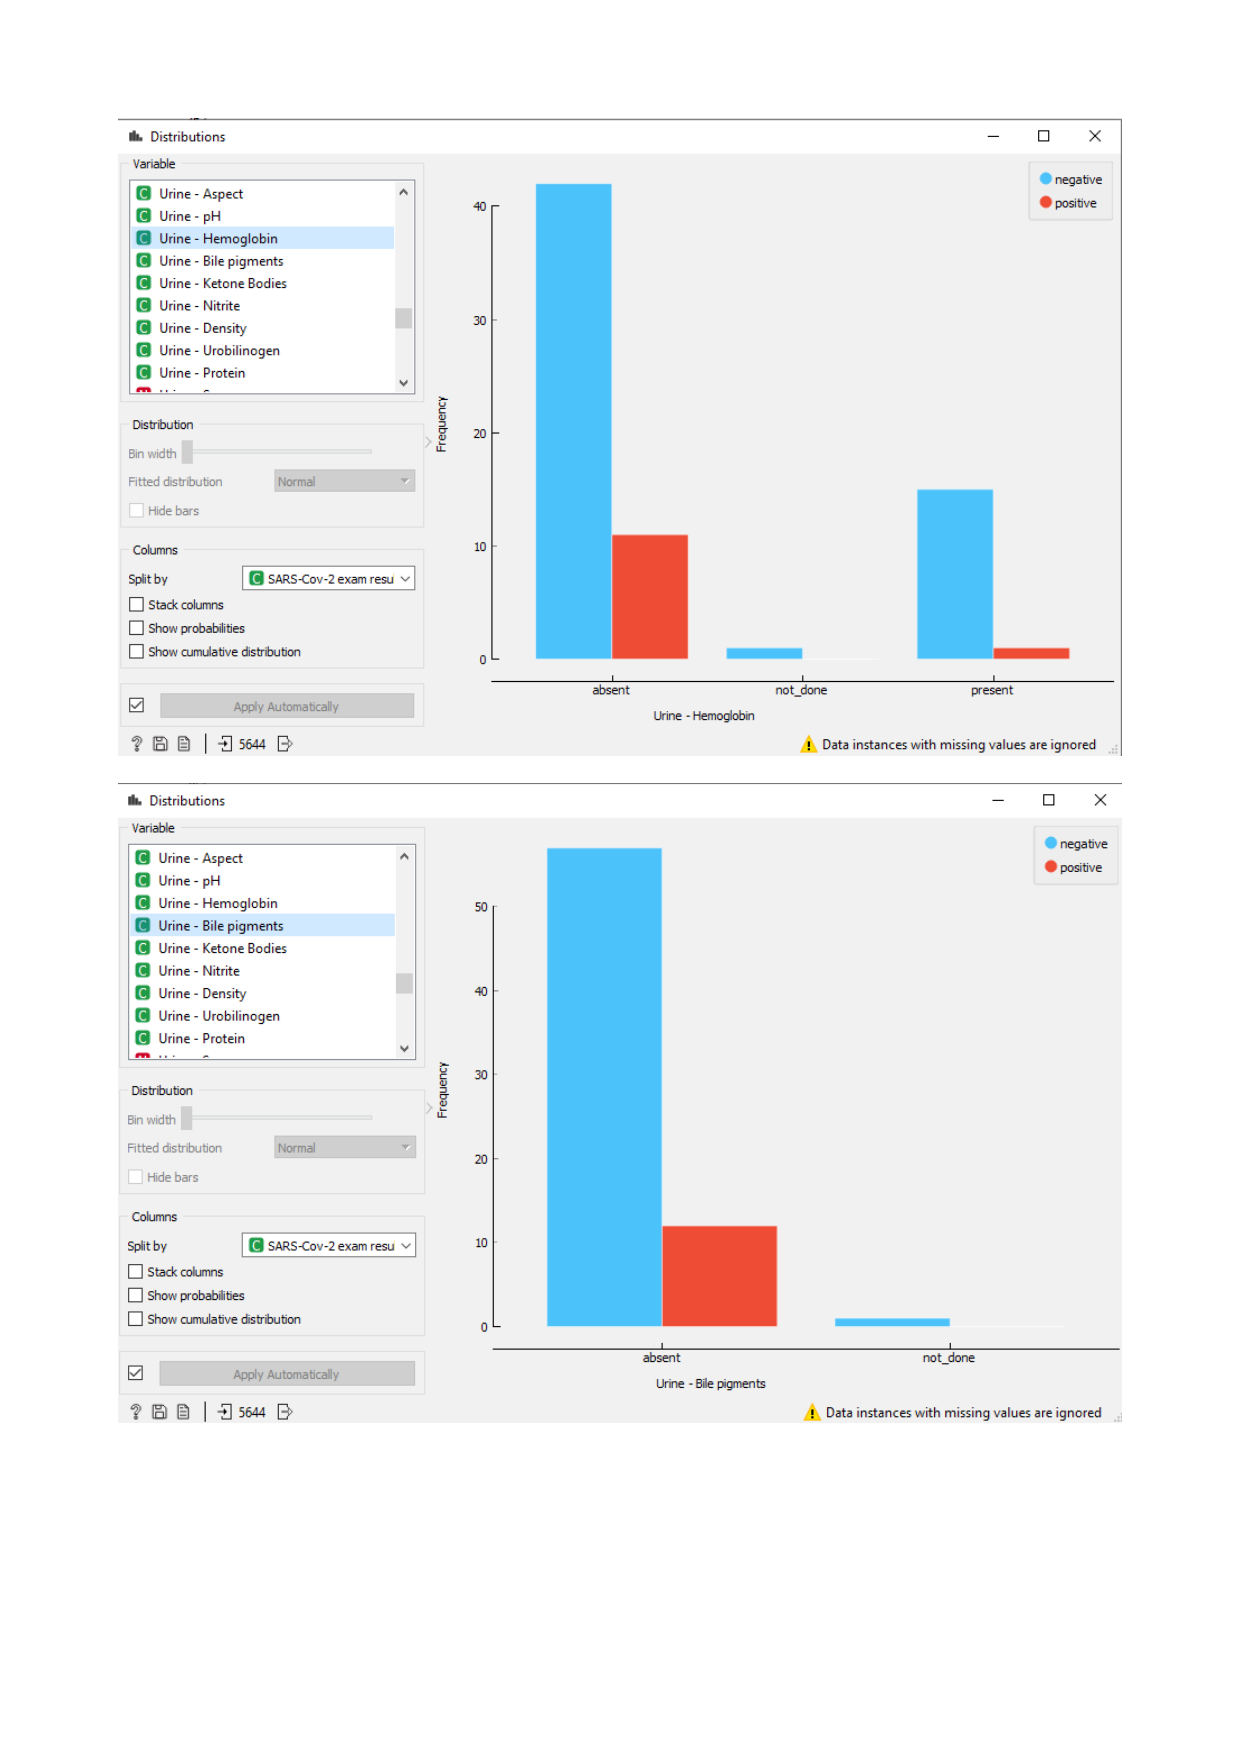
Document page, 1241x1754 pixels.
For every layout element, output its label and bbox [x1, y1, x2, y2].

picture [118, 118, 1122, 756]
picture [118, 783, 1122, 1423]
